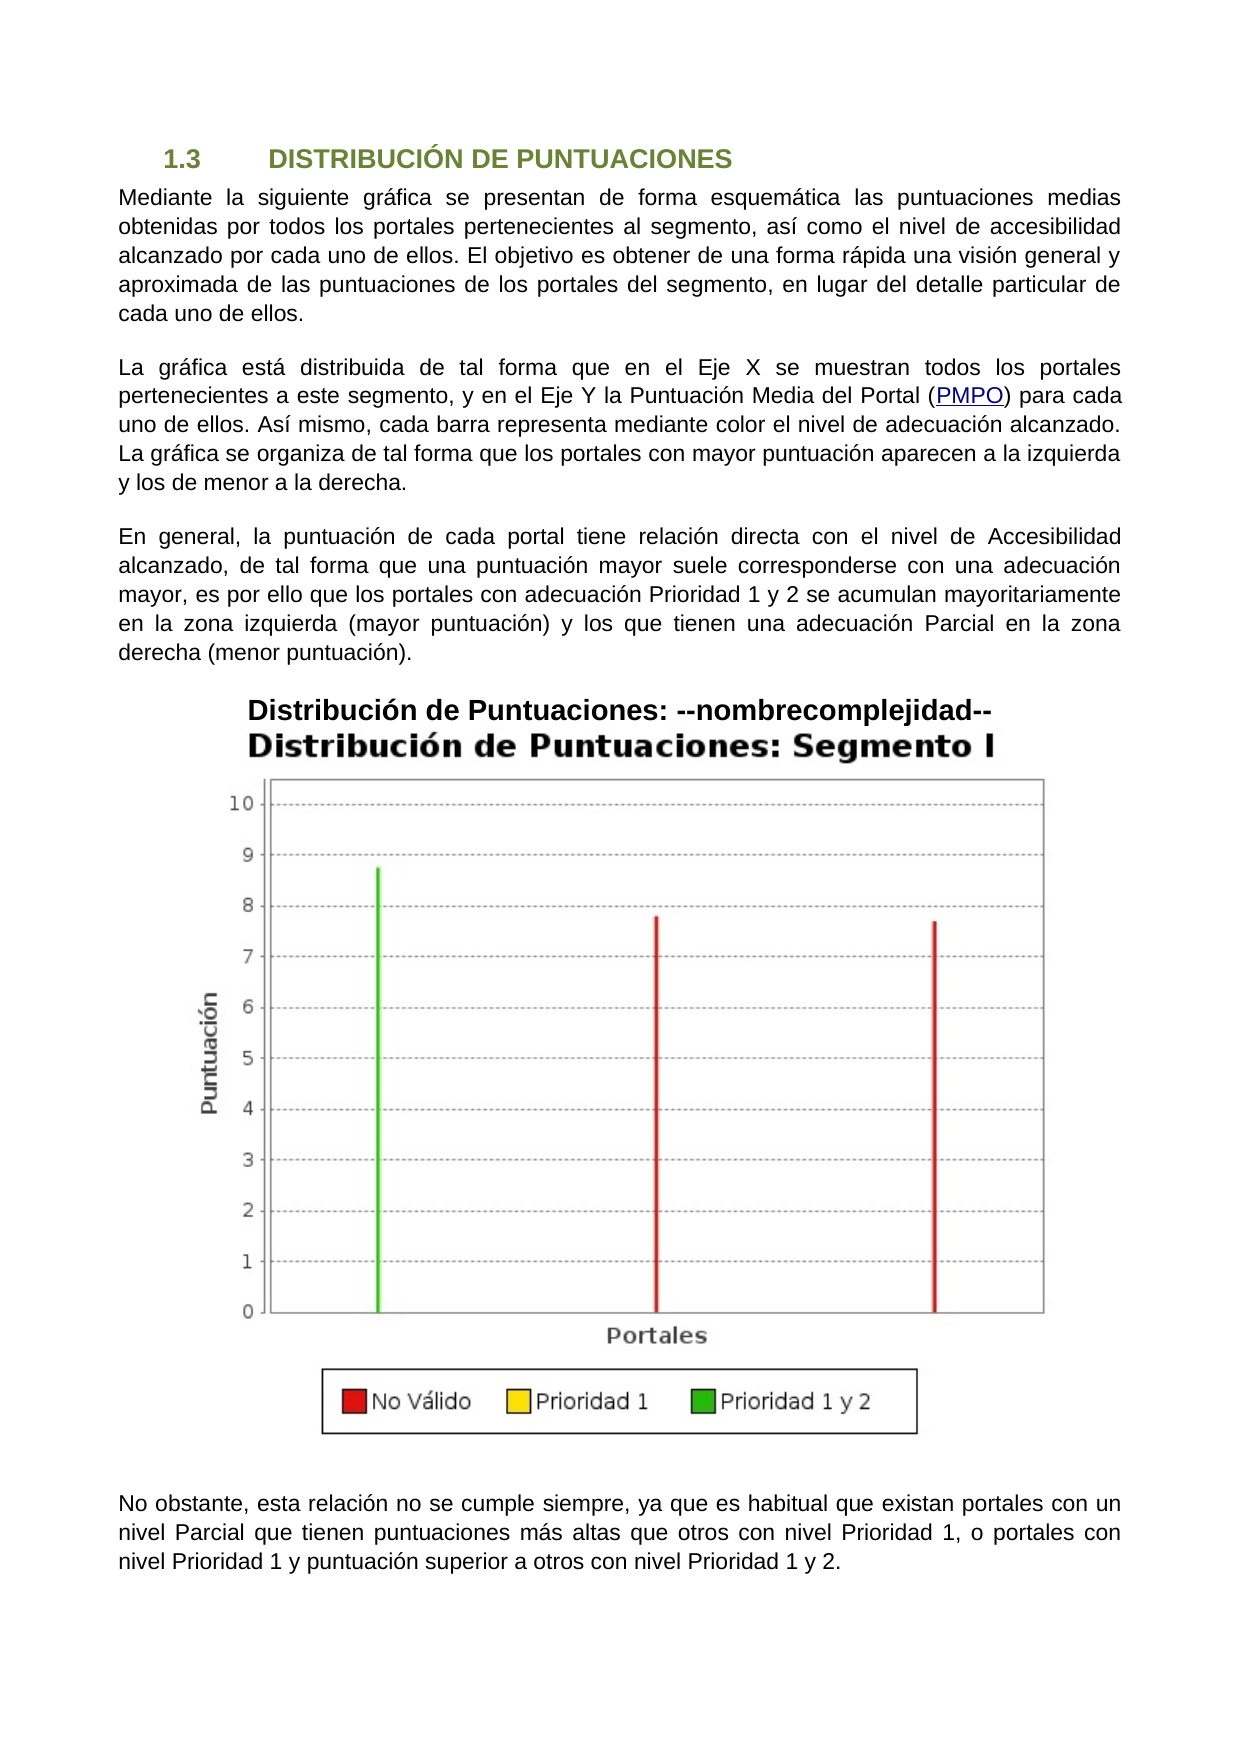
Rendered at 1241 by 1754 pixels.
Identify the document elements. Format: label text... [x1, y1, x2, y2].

picture [178, 726, 1062, 1436]
text Distribución de Puntuaciones: --nombrecomplejidad-- [118, 693, 1122, 727]
subtitle Distribución de puntuaciones [156, 143, 1122, 174]
text La gráfica está distribuida de tal forma que en el Eje X se muestran todos los portales pertenecientes a este segmento, y en el Eje Y la Puntuación Media del Portal (PMPO) para cada uno de ellos. Así mismo, cada barra representa mediante color el nivel de adecuación alcanzado. La gráfica se organiza de tal forma que los portales con mayor puntuación aparecen a la izquierda y los de menor a la derecha. [118, 353, 1122, 496]
text Mediante la siguiente gráfica se presentan de forma esquemática las puntuaciones medias obtenidas por todos los portales pertenecientes al segmento, así como el nivel de accesibilidad alcanzado por cada uno de ellos. El objetivo es obtener de una forma rápida una visión general y aproximada de las puntuaciones de los portales del segmento, en lugar del detalle particular de cada uno de ellos. [118, 184, 1122, 326]
text En general, la puntuación de cada portal tiene relación directa con el nivel de Accesibilidad alcanzado, de tal forma que una puntuación mayor suele corresponderse con una adecuación mayor, es por ello que los portales con adecuación Prioridad 1 y 2 se acumulan mayoritariamente en la zona izquierda (mayor puntuación) y los que tienen una adecuación Parcial en la zona derecha (menor puntuación). [118, 523, 1122, 666]
text No obstante, esta relación no se cumple siempre, ya que es habitual que existan portales con un nivel Parcial que tienen puntuaciones más altas que otros con nivel Prioridad 1, o portales con nivel Prioridad 1 y puntuación superior a otros con nivel Prioridad 1 y 2. [118, 1490, 1122, 1574]
